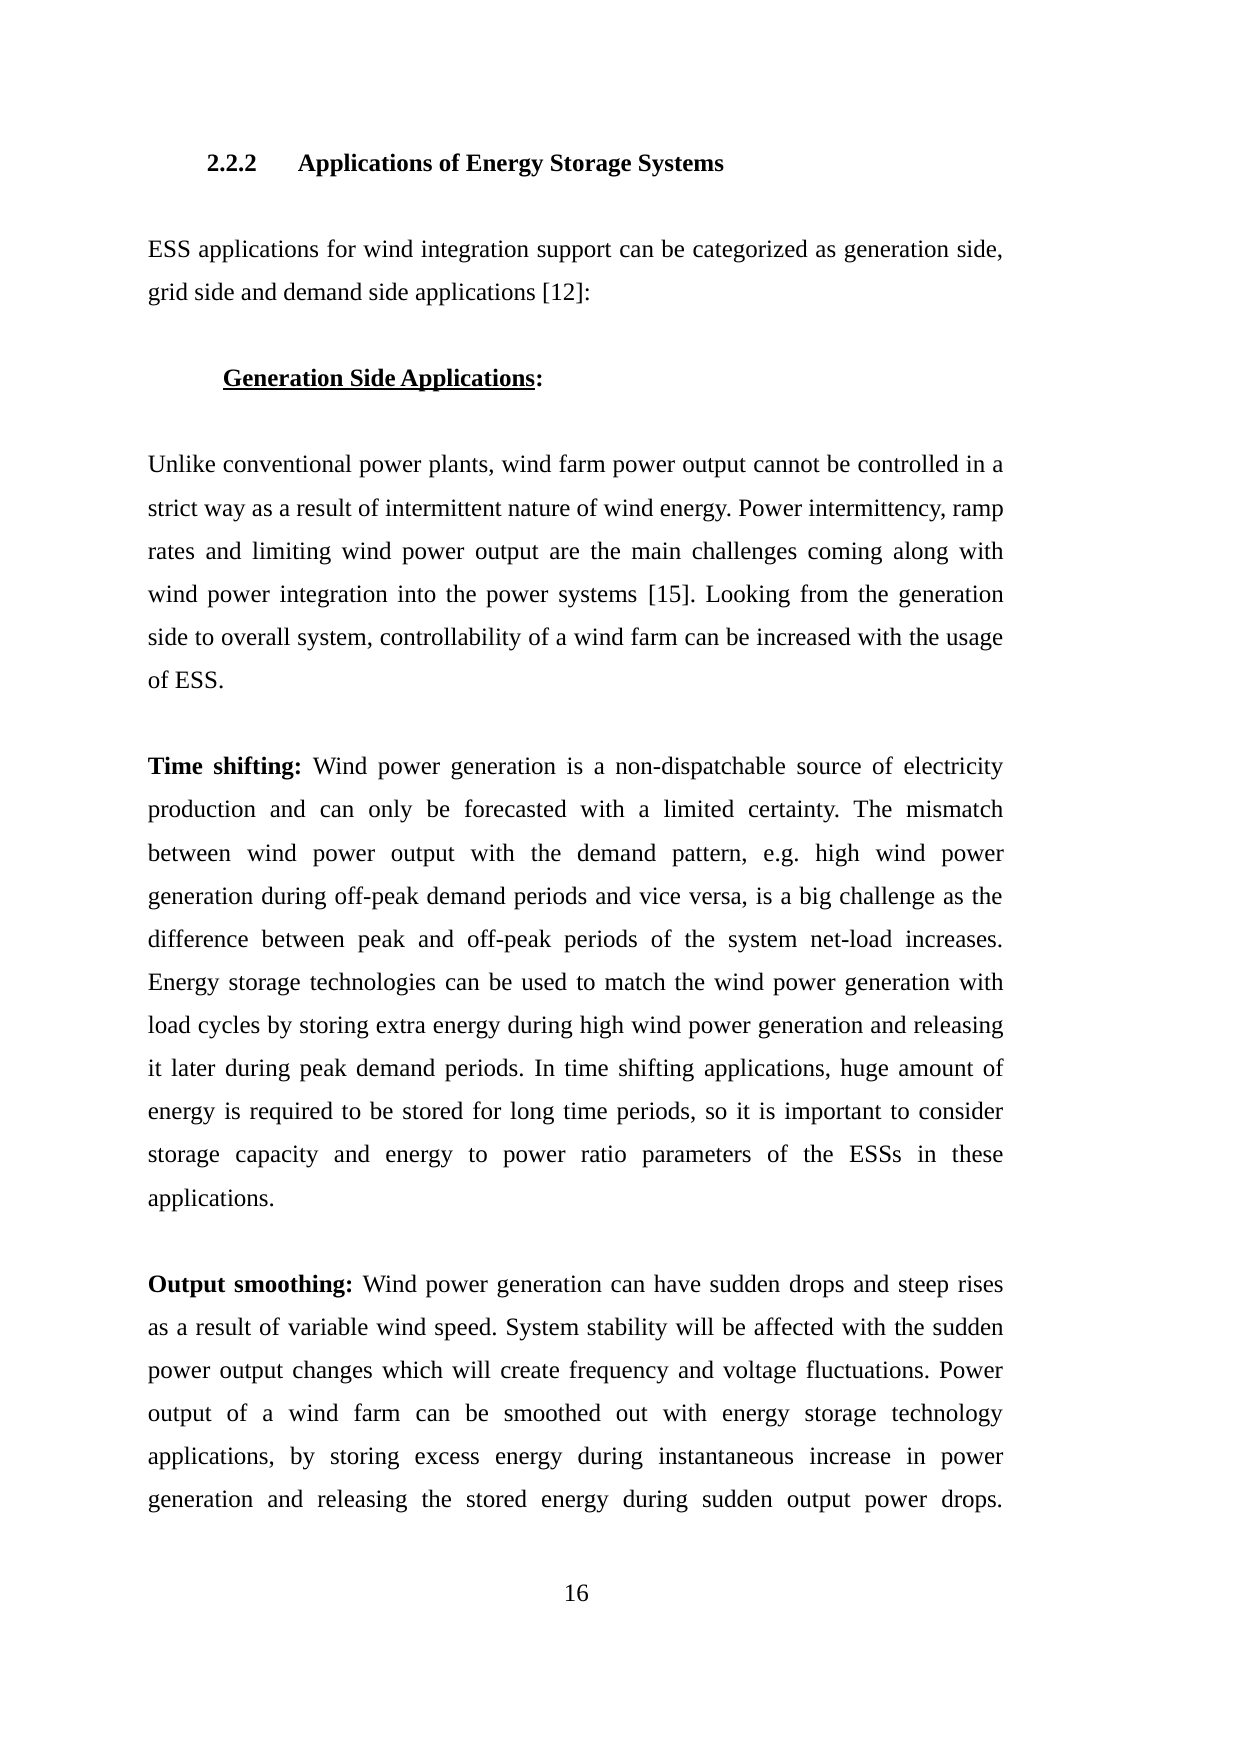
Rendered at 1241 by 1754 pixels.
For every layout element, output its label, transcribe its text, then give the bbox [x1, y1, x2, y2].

text Time shifting: Wind power generation is a non-dispatchable source of electricity production and can only be forecasted with a limited certainty. The mismatch between wind power output with the demand pattern, e.g. high wind power generation during off-peak demand periods and vice versa, is a big challenge as the difference between peak and off-peak periods of the system net-load increases. Energy storage technologies can be used to match the wind power generation with load cycles by storing extra energy during high wind power generation and releasing it later during peak demand periods. In time shifting applications, huge amount of energy is required to be stored for long time periods, so it is important to consider storage capacity and energy to power ratio parameters of the ESSs in these applications. [148, 751, 1004, 1211]
text Output smoothing: Wind power generation can have sudden drops and steep rises as a result of variable wind speed. System stability will be affected with the sudden power output changes which will create frequency and voltage fluctuations. Power output of a wind farm can be smoothed out with energy storage technology applications, by storing excess energy during instantaneous increase in power generation and releasing the stored energy during sudden output power drops. [148, 1269, 1004, 1513]
list Applications of Energy Storage Systems [207, 148, 1004, 176]
subtitle Generation Side Applications: [148, 363, 1004, 392]
text ESS applications for wind integration support can be categorized as generation side, grid side and demand side applications [12]: [148, 234, 1004, 306]
text Unlike conventional power plants, wind farm power output cannot be controlled in a strict way as a result of intermittent nature of wind energy. Power intermittency, ramp rates and limiting wind power output are the main challenges coming along with wind power integration into the power systems [15]⁠. Looking from the generation side to overall system, controllability of a wind farm can be increased with the usage of ESS. [148, 449, 1004, 694]
